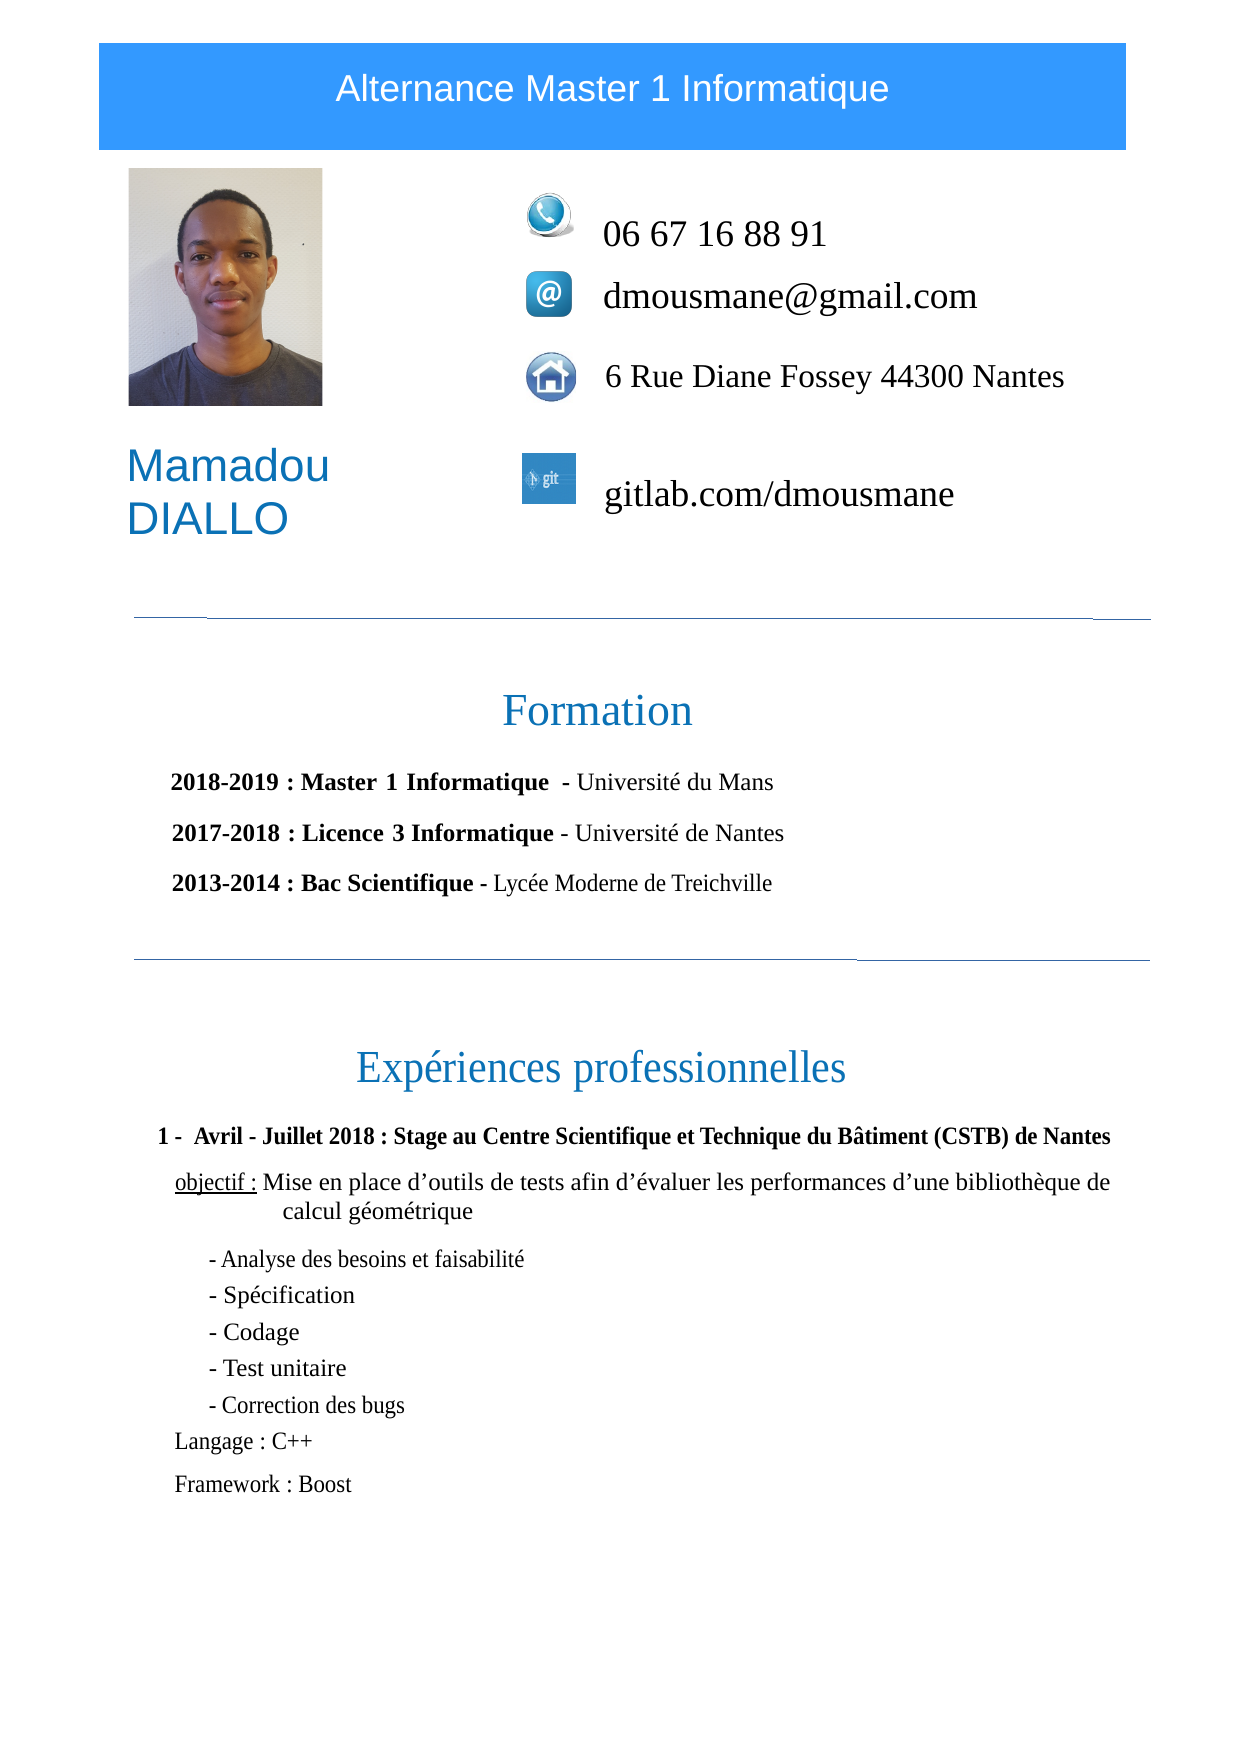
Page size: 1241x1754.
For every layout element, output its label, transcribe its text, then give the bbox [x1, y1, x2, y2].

picture [523, 268, 575, 320]
text 2017-2018 : Licence 3 Informatique - Université de Nantes [172, 818, 1148, 847]
text 1 - Avril - Juillet 2018 : Stage au Centre Scientifique et Technique du Bâtiment (CSTB) de Nantes [134, 1121, 1149, 1150]
picture [522, 453, 576, 504]
text 6 Rue Diane Fossey 44300 Nantes [577, 352, 1083, 394]
text Langage : C++ [134, 1426, 1149, 1456]
text 2013-2014 : Bac Scientifique - Lycée Moderne de Treichville [172, 868, 1148, 896]
text dmousmane@gmail.com [575, 269, 1084, 317]
text gitlab.com/dmousmane [489, 466, 1084, 514]
text 06 67 16 88 91 [489, 207, 1084, 255]
text - Correction des bugs [134, 1390, 1149, 1419]
text - Test unitaire [134, 1353, 1149, 1383]
picture [526, 190, 574, 239]
text objectif : Mise en place d’outils de tests afin d’évaluer les performances d’une bibliothèque de calcul géométrique [134, 1167, 1149, 1225]
picture [525, 351, 577, 403]
text Alternance Master 1 Informatique [99, 67, 1126, 110]
text [488, 352, 525, 394]
text Framework : Boost [134, 1469, 1149, 1498]
text - Codage [134, 1317, 1149, 1346]
text - Analyse des besoins et faisabilité [134, 1244, 1149, 1273]
text 2018-2019 : Master 1 Informatique - Université du Mans [133, 767, 1148, 796]
text - Spécification [134, 1281, 1149, 1310]
text Mamadou [126, 433, 414, 491]
text Formation [133, 682, 1148, 735]
text [489, 269, 523, 317]
picture [128, 168, 323, 406]
text Expériences professionnelles [134, 1034, 1149, 1092]
text DIALLO [126, 491, 414, 545]
